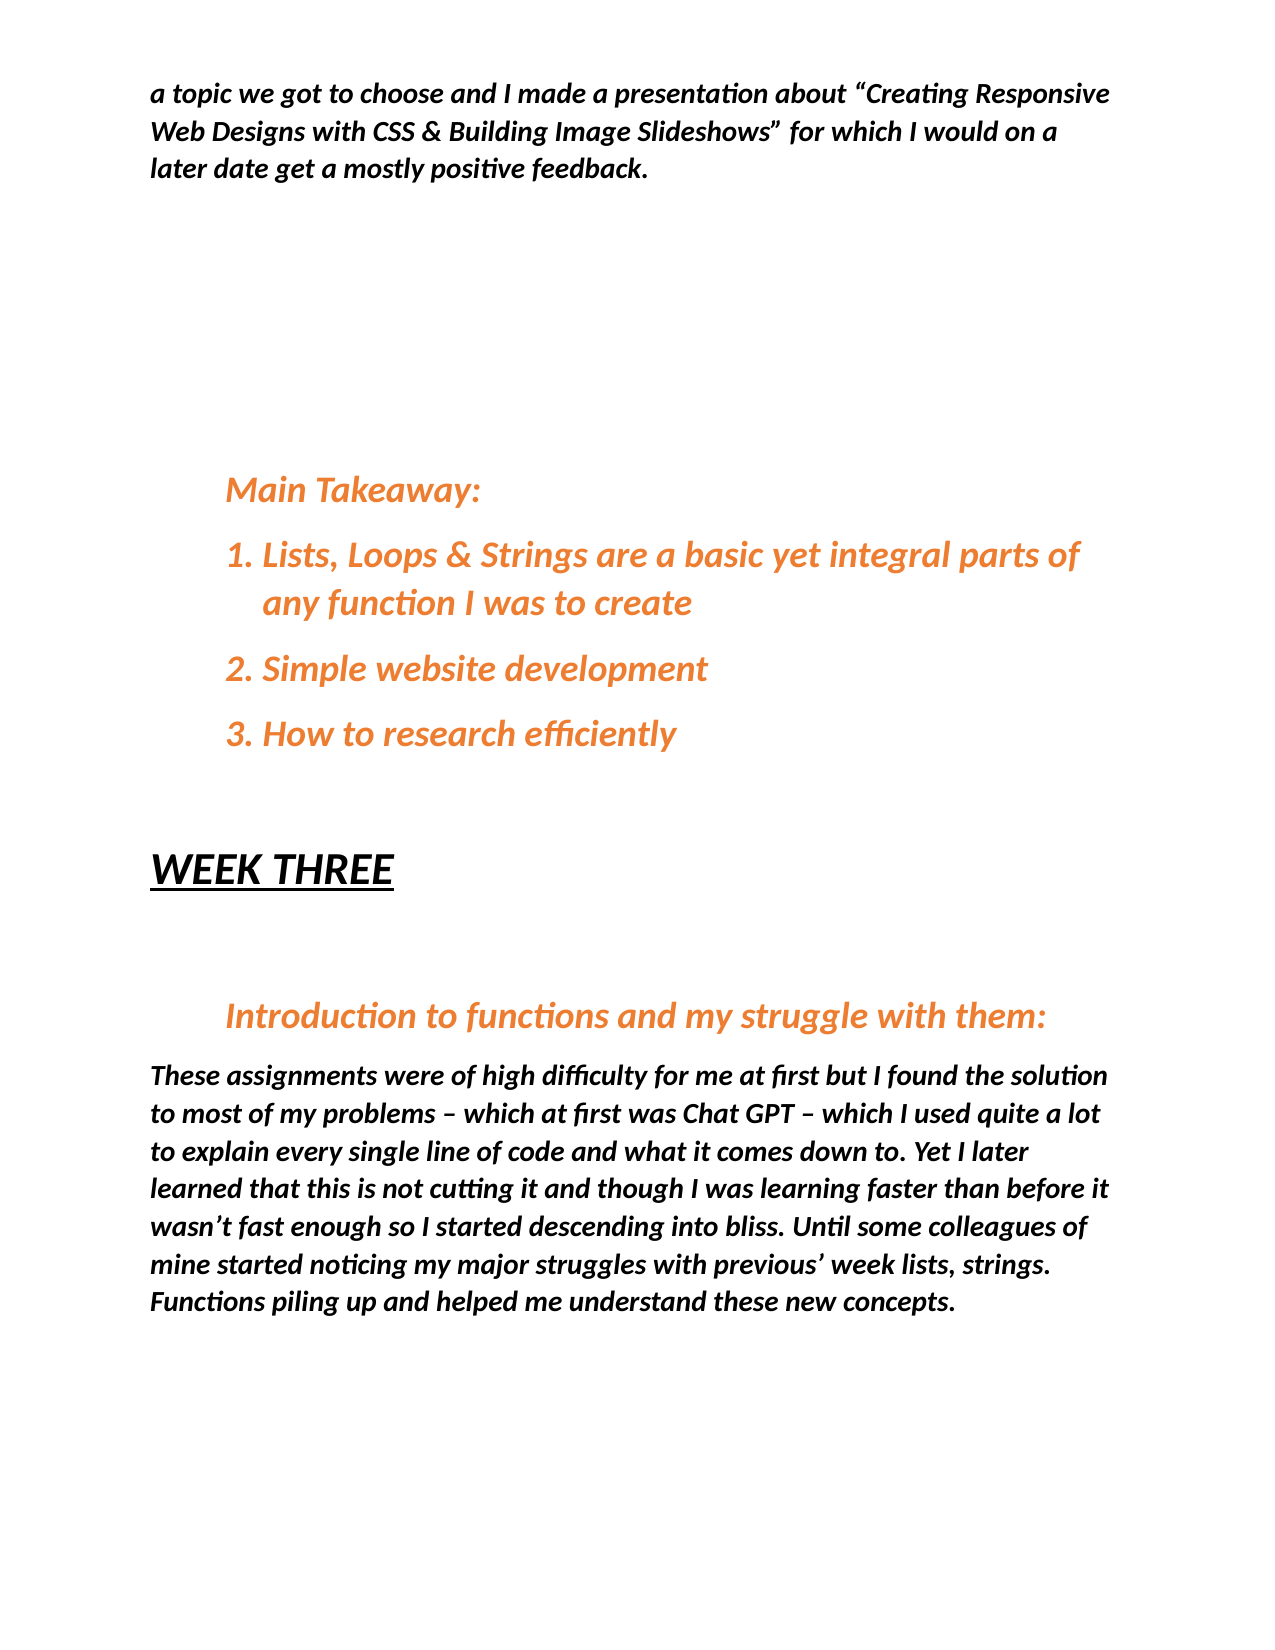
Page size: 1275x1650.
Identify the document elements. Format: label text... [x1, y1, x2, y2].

text a topic we got to choose and I made a presentation about “Creating Responsive Web Designs with CSS & Building Image Slideshows” for which I would on a later date get a mostly positive feedback. [150, 75, 1125, 186]
list Simple website development [225, 644, 1125, 690]
text WEEK THREE [150, 840, 1125, 896]
list Lists, Loops & Strings are a basic yet integral parts of any function I was to create [225, 531, 1125, 625]
list Main Takeaway: [225, 466, 1125, 511]
text Introduction to functions and my struggle with them: [150, 992, 1125, 1038]
text These assignments were of high difficulty for me at first but I found the solution to most of my problems – which at first was Chat GPT – which I used quite a lot to explain every single line of code and what it comes down to. Yet I later learned that this is not cutting it and though I was learning faster than before it wasn’t fast enough so I started descending into bliss. Until some colleagues of mine started noticing my major struggles with previous’ week lists, strings. Functions piling up and helped me understand these new concepts. [150, 1057, 1125, 1319]
list How to research efficiently [225, 710, 1125, 756]
